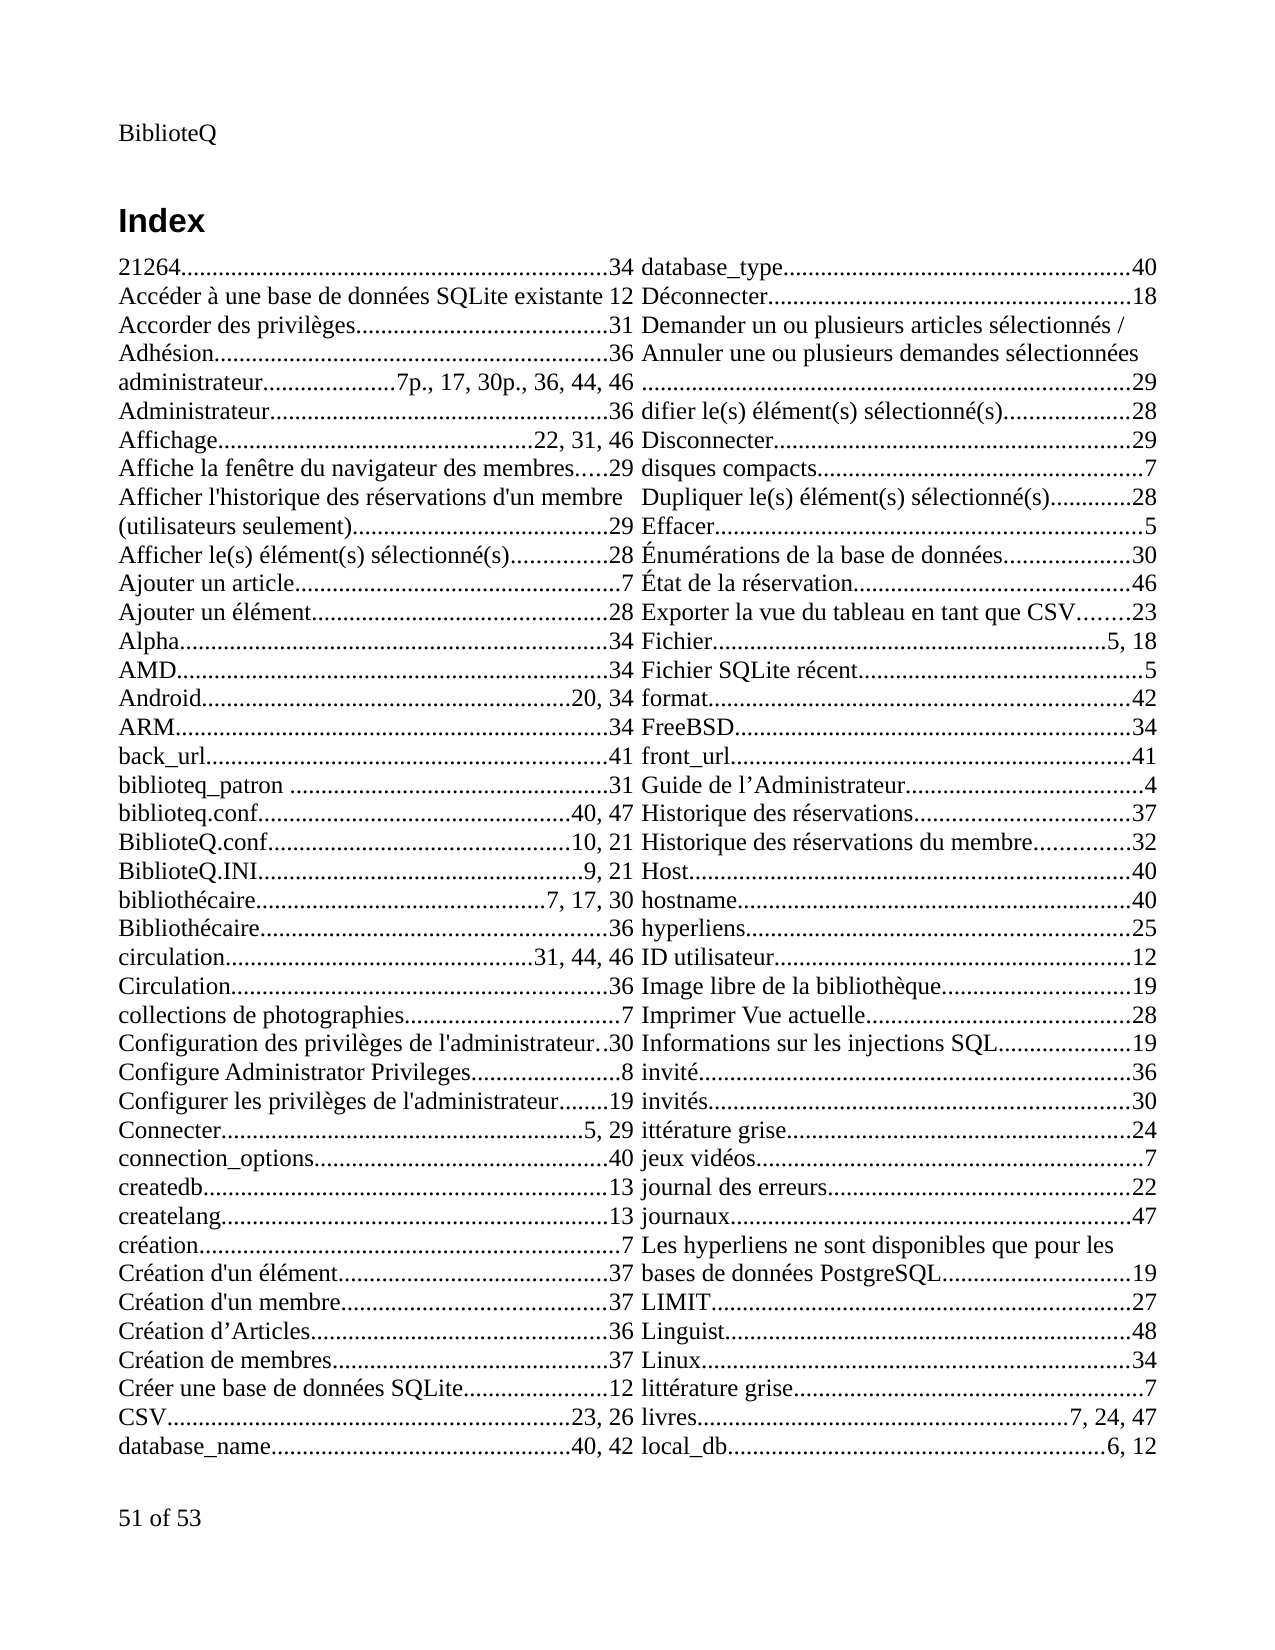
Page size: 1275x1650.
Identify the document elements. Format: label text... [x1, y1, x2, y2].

text Déconnecter 18 [641, 281, 1157, 310]
text journal des erreurs 22 [641, 1172, 1157, 1201]
text Historique des réservations du membre 32 [641, 827, 1157, 856]
text BiblioteQ.conf 10, 21 [118, 827, 634, 856]
text ARM 34 [118, 712, 634, 741]
text BiblioteQ.INI 9, 21 [118, 856, 634, 885]
text Création d’Articles 36 [118, 1316, 634, 1345]
text Création de membres 37 [118, 1345, 634, 1373]
text 21264 34 [118, 252, 634, 281]
text Affichage 22, 31, 46 [118, 425, 634, 453]
text difier le(s) élément(s) sélectionné(s) 28 [641, 396, 1157, 425]
text ittérature grise 24 [641, 1115, 1157, 1143]
text ID utilisateur 12 [641, 942, 1157, 971]
text Afficher l'historique des réservations d'un membre (utilisateurs seulement) 29 [118, 482, 634, 540]
text création 7 [118, 1230, 634, 1258]
text Demander un ou plusieurs articles sélectionnés / Annuler une ou plusieurs demandes sélectionnées 29 [641, 310, 1157, 396]
text Configurer les privilèges de l'administrateur 19 [118, 1086, 634, 1115]
text collections de photographies 7 [118, 1000, 634, 1028]
text CSV 23, 26 [118, 1402, 634, 1431]
text État de la réservation 46 [641, 568, 1157, 597]
text Création d'un membre 37 [118, 1287, 634, 1316]
text Accéder à une base de données SQLite existante 12 [118, 281, 634, 310]
text Circulation 36 [118, 971, 634, 1000]
text Ajouter un élément 28 [118, 597, 634, 626]
text Fichier 5, 18 [641, 626, 1157, 655]
text createlang 13 [118, 1201, 634, 1230]
text journaux 47 [641, 1201, 1157, 1230]
text Informations sur les injections SQL 19 [641, 1028, 1157, 1057]
text livres 7, 24, 47 [641, 1402, 1157, 1431]
text Image libre de la bibliothèque. 19 [641, 971, 1157, 1000]
text LIMIT 27 [641, 1287, 1157, 1316]
text littérature grise 7 [641, 1373, 1157, 1402]
text AMD 34 [118, 655, 634, 683]
text Effacer 5 [641, 511, 1157, 540]
text invité 36 [641, 1057, 1157, 1086]
text Ajouter un article 7 [118, 568, 634, 597]
text front_url 41 [641, 741, 1157, 770]
text jeux vidéos 7 [641, 1143, 1157, 1172]
text Connecter 5, 29 [118, 1115, 634, 1143]
text Configure Administrator Privileges 8 [118, 1057, 634, 1086]
text Création d'un élément 37 [118, 1258, 634, 1287]
text Guide de l’Administrateur 4 [641, 770, 1157, 798]
text format 42 [641, 683, 1157, 712]
text Imprimer Vue actuelle 28 [641, 1000, 1157, 1028]
text biblioteq.conf 40, 47 [118, 798, 634, 827]
text Administrateur 36 [118, 396, 634, 425]
text Disconnecter 29 [641, 425, 1157, 453]
text Créer une base de données SQLite 12 [118, 1373, 634, 1402]
text hostname 40 [641, 885, 1157, 913]
text local_db 6, 12 [641, 1431, 1157, 1460]
text invités 30 [641, 1086, 1157, 1115]
text Fichier SQLite récent 5 [641, 655, 1157, 683]
text Configuration des privilèges de l'administrateur 30 [118, 1028, 634, 1057]
text createdb 13 [118, 1172, 634, 1201]
text Afficher le(s) élément(s) sélectionné(s) 28 [118, 540, 634, 568]
text Les hyperliens ne sont disponibles que pour les bases de données PostgreSQL 19 [641, 1230, 1157, 1287]
text connection_options 40 [118, 1143, 634, 1172]
text FreeBSD 34 [641, 712, 1157, 741]
text Alpha 34 [118, 626, 634, 655]
text Dupliquer le(s) élément(s) sélectionné(s) 28 [641, 482, 1157, 511]
text Accorder des privilèges 31 [118, 310, 634, 338]
text Historique des réservations 37 [641, 798, 1157, 827]
text circulation 31, 44, 46 [118, 942, 634, 971]
text Linguist 48 [641, 1316, 1157, 1345]
text Linux 34 [641, 1345, 1157, 1373]
text Host 40 [641, 856, 1157, 885]
text biblioteq_patron . 31 [118, 770, 634, 798]
text Android 20, 34 [118, 683, 634, 712]
text Adhésion 36 [118, 338, 634, 367]
subtitle Index [118, 201, 1157, 240]
text hyperliens 25 [641, 913, 1157, 942]
text database_type 40 [641, 252, 1157, 281]
text back_url 41 [118, 741, 634, 770]
text disques compacts 7 [641, 453, 1157, 482]
text Exporter la vue du tableau en tant que CSV 23 [641, 597, 1157, 626]
text bibliothécaire 7, 17, 30 [118, 885, 634, 913]
text Énumérations de la base de données 30 [641, 540, 1157, 568]
text Affiche la fenêtre du navigateur des membres 29 [118, 453, 634, 482]
text Bibliothécaire 36 [118, 913, 634, 942]
text database_name 40, 42 [118, 1431, 634, 1460]
text administrateur 7p., 17, 30p., 36, 44, 46 [118, 367, 634, 396]
